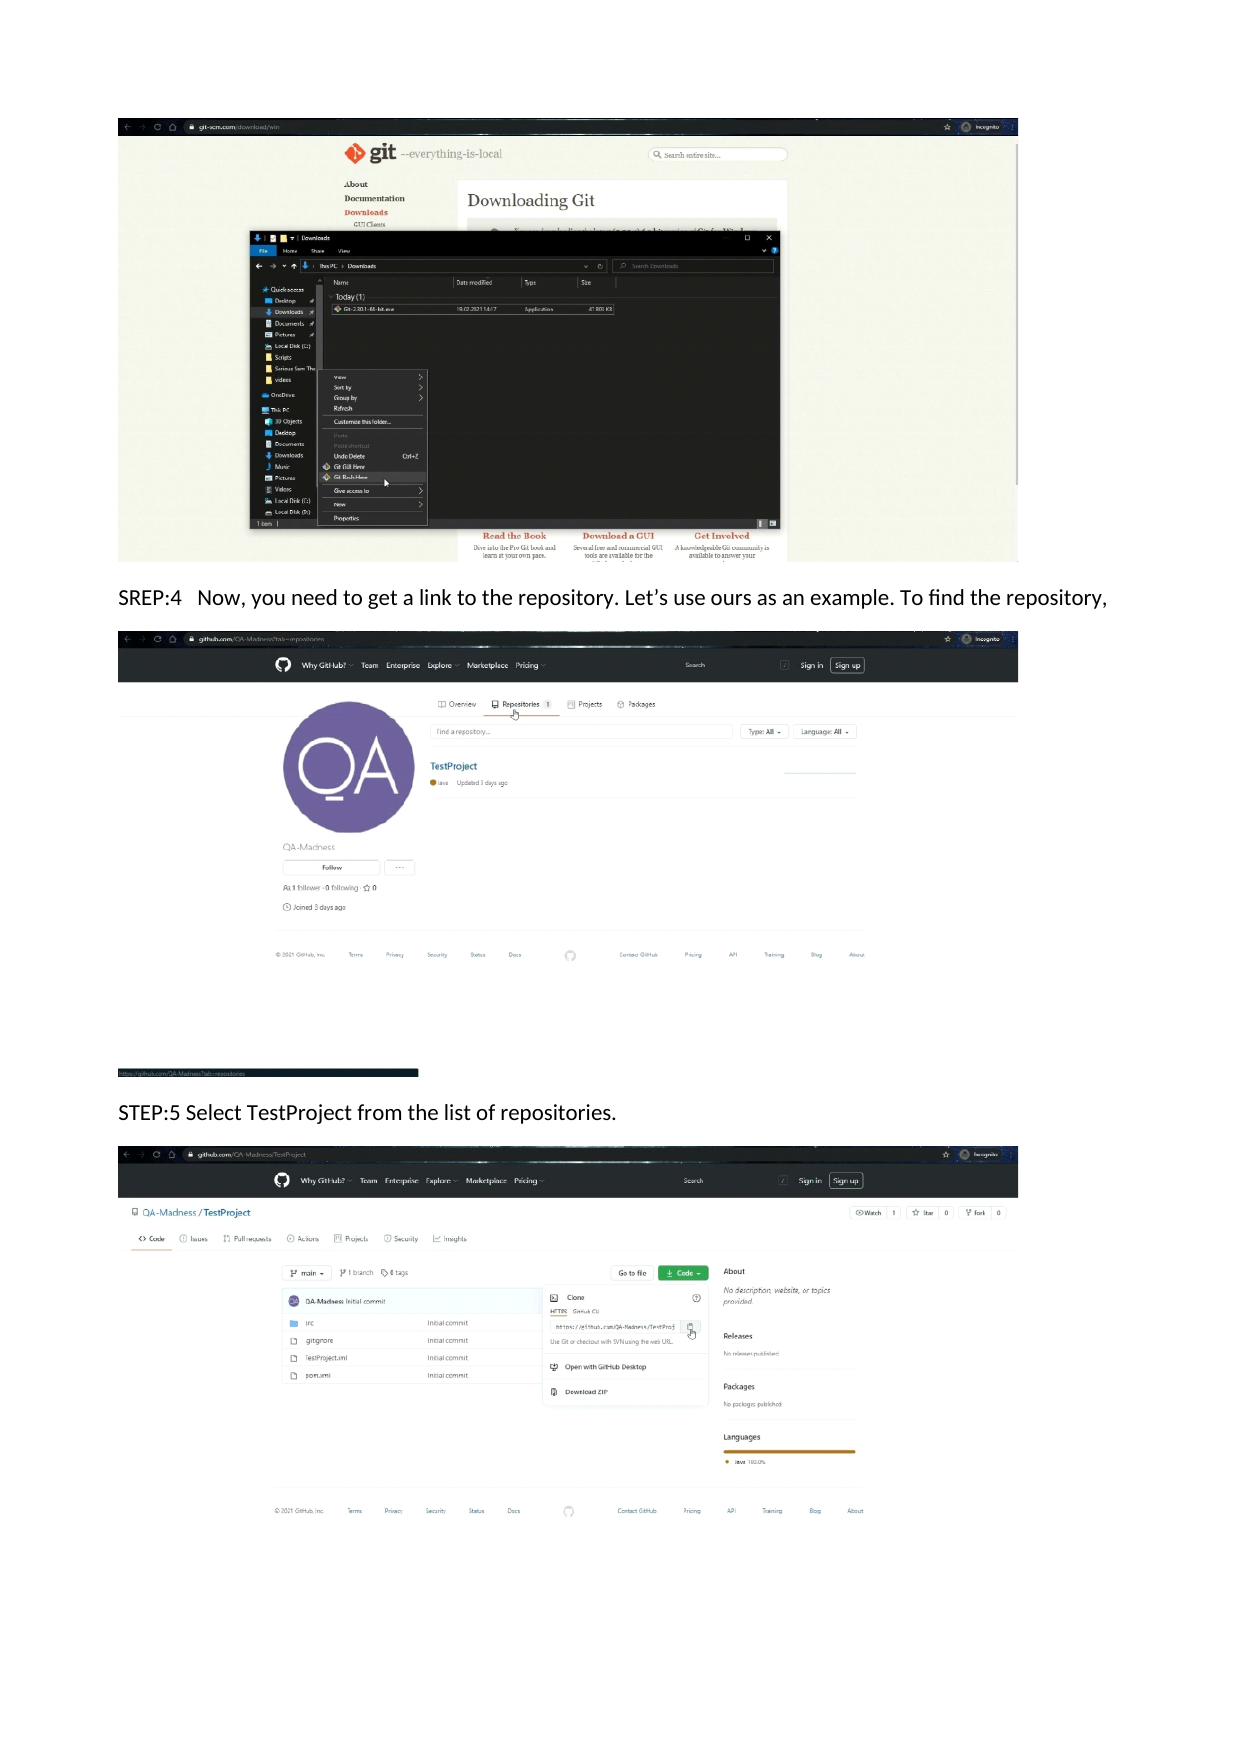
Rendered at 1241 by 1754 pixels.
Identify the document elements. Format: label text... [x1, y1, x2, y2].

text STEP:5 Select TestProject from the list of repositories. [118, 1098, 1122, 1126]
text SREP:4 Now, you need to get a link to the repository. Let’s use ours as an example. To find the repository, [118, 583, 1122, 611]
